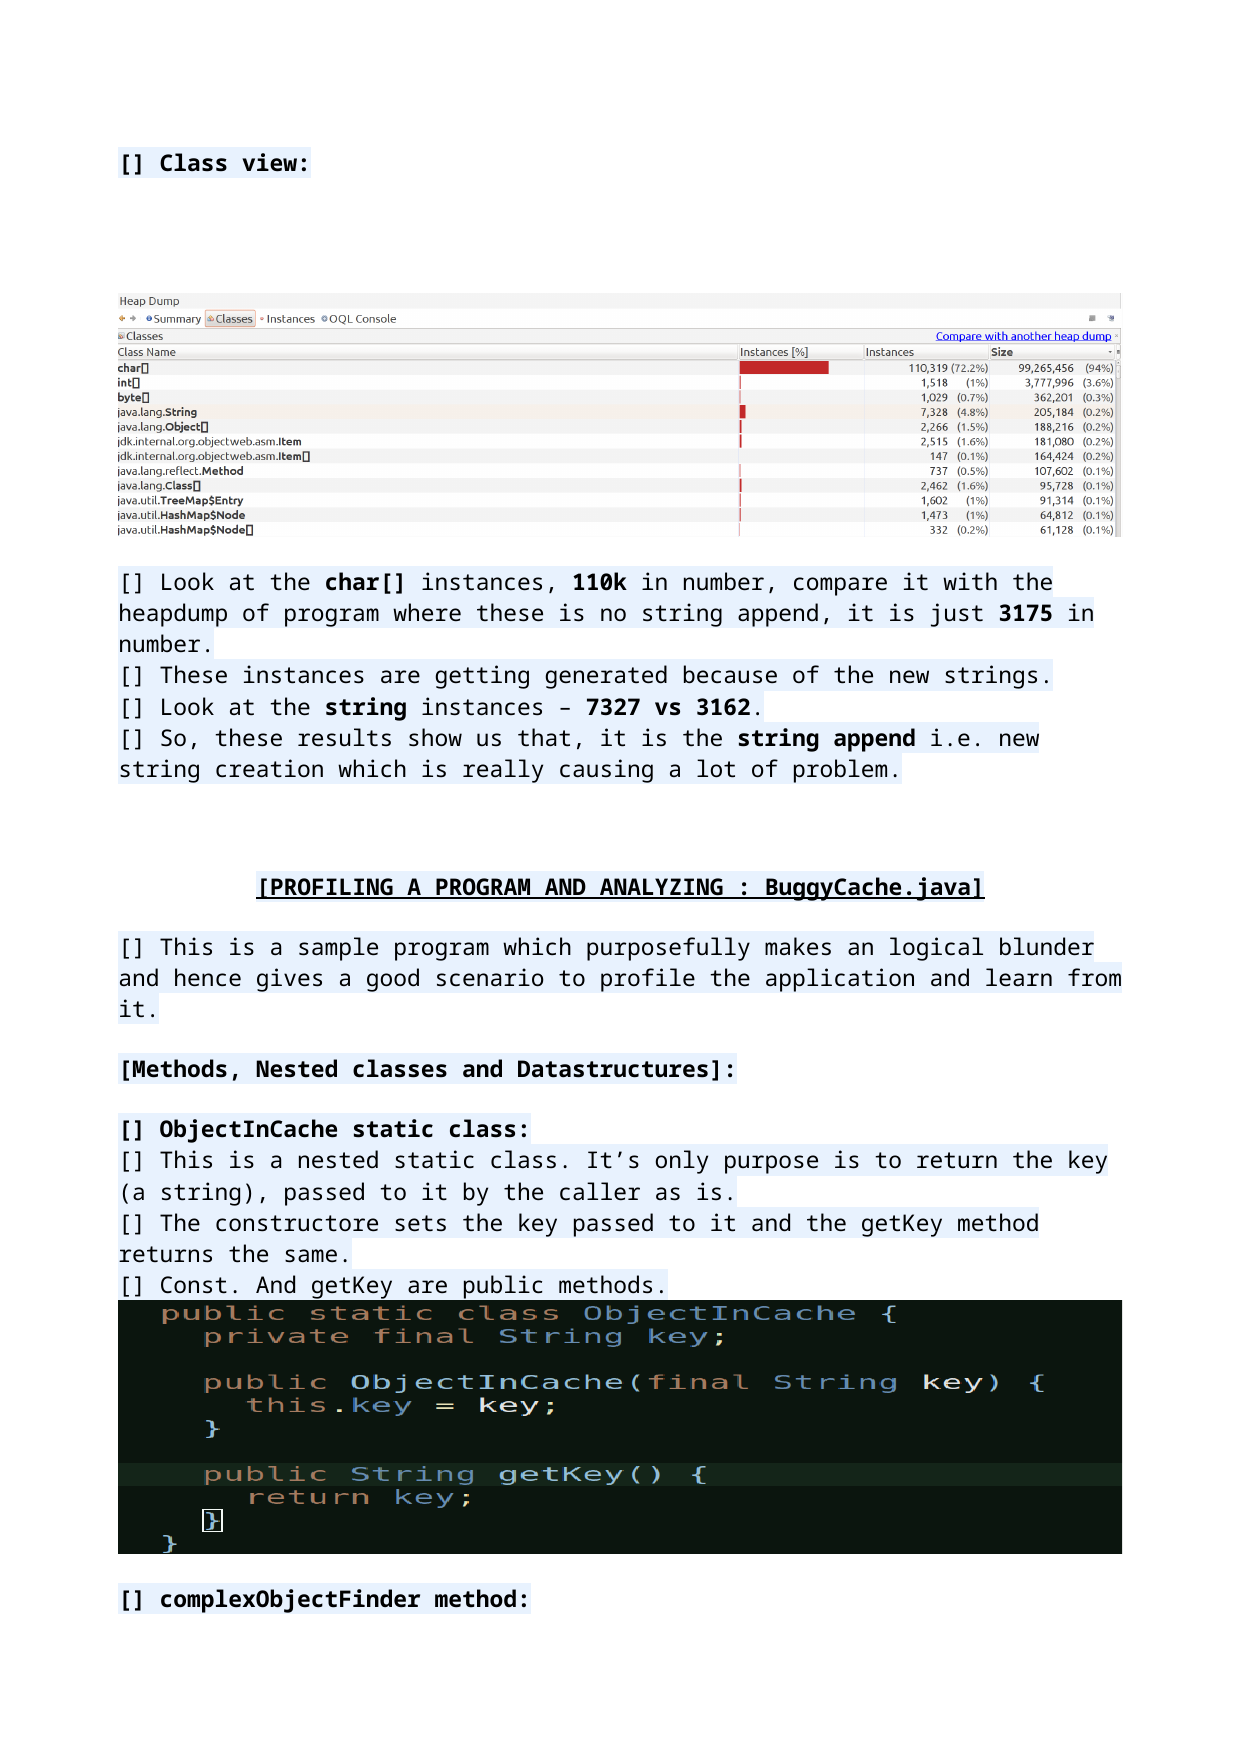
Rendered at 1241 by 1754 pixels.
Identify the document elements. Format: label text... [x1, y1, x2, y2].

text [] complexObjectFinder method: [118, 1582, 1122, 1614]
text [] ObjectInCache static class: [118, 1113, 1122, 1144]
text [] Class view: [118, 147, 1122, 178]
picture [118, 1300, 1123, 1554]
text [PROFILING A PROGRAM AND ANALYZING : BuggyCache.java] [118, 871, 1122, 902]
text [] Look at the char[] instances, 110k in number, compare it with the heapdump of program where these is no string append, it is just 3175 in number. [118, 566, 1122, 659]
text [] These instances are getting generated because of the new strings. [118, 659, 1122, 691]
text [] So, these results show us that, it is the string append i.e. new string creation which is really causing a lot of problem. [118, 722, 1122, 784]
picture [118, 293, 1123, 537]
text [] This is a sample program which purposefully makes an logical blunder and hence gives a good scenario to profile the application and learn from it. [118, 931, 1122, 1024]
text [Methods, Nested classes and Datastructures]: [118, 1053, 1122, 1084]
text [] Const. And getKey are public methods. [118, 1269, 1122, 1300]
text [] This is a nested static class. It’s only purpose is to return the key (a string), passed to it by the caller as is. [118, 1144, 1122, 1207]
text [] Look at the string instances – 7327 vs 3162. [118, 691, 1122, 722]
text [] The constructore sets the key passed to it and the getKey method returns the same. [118, 1207, 1122, 1269]
